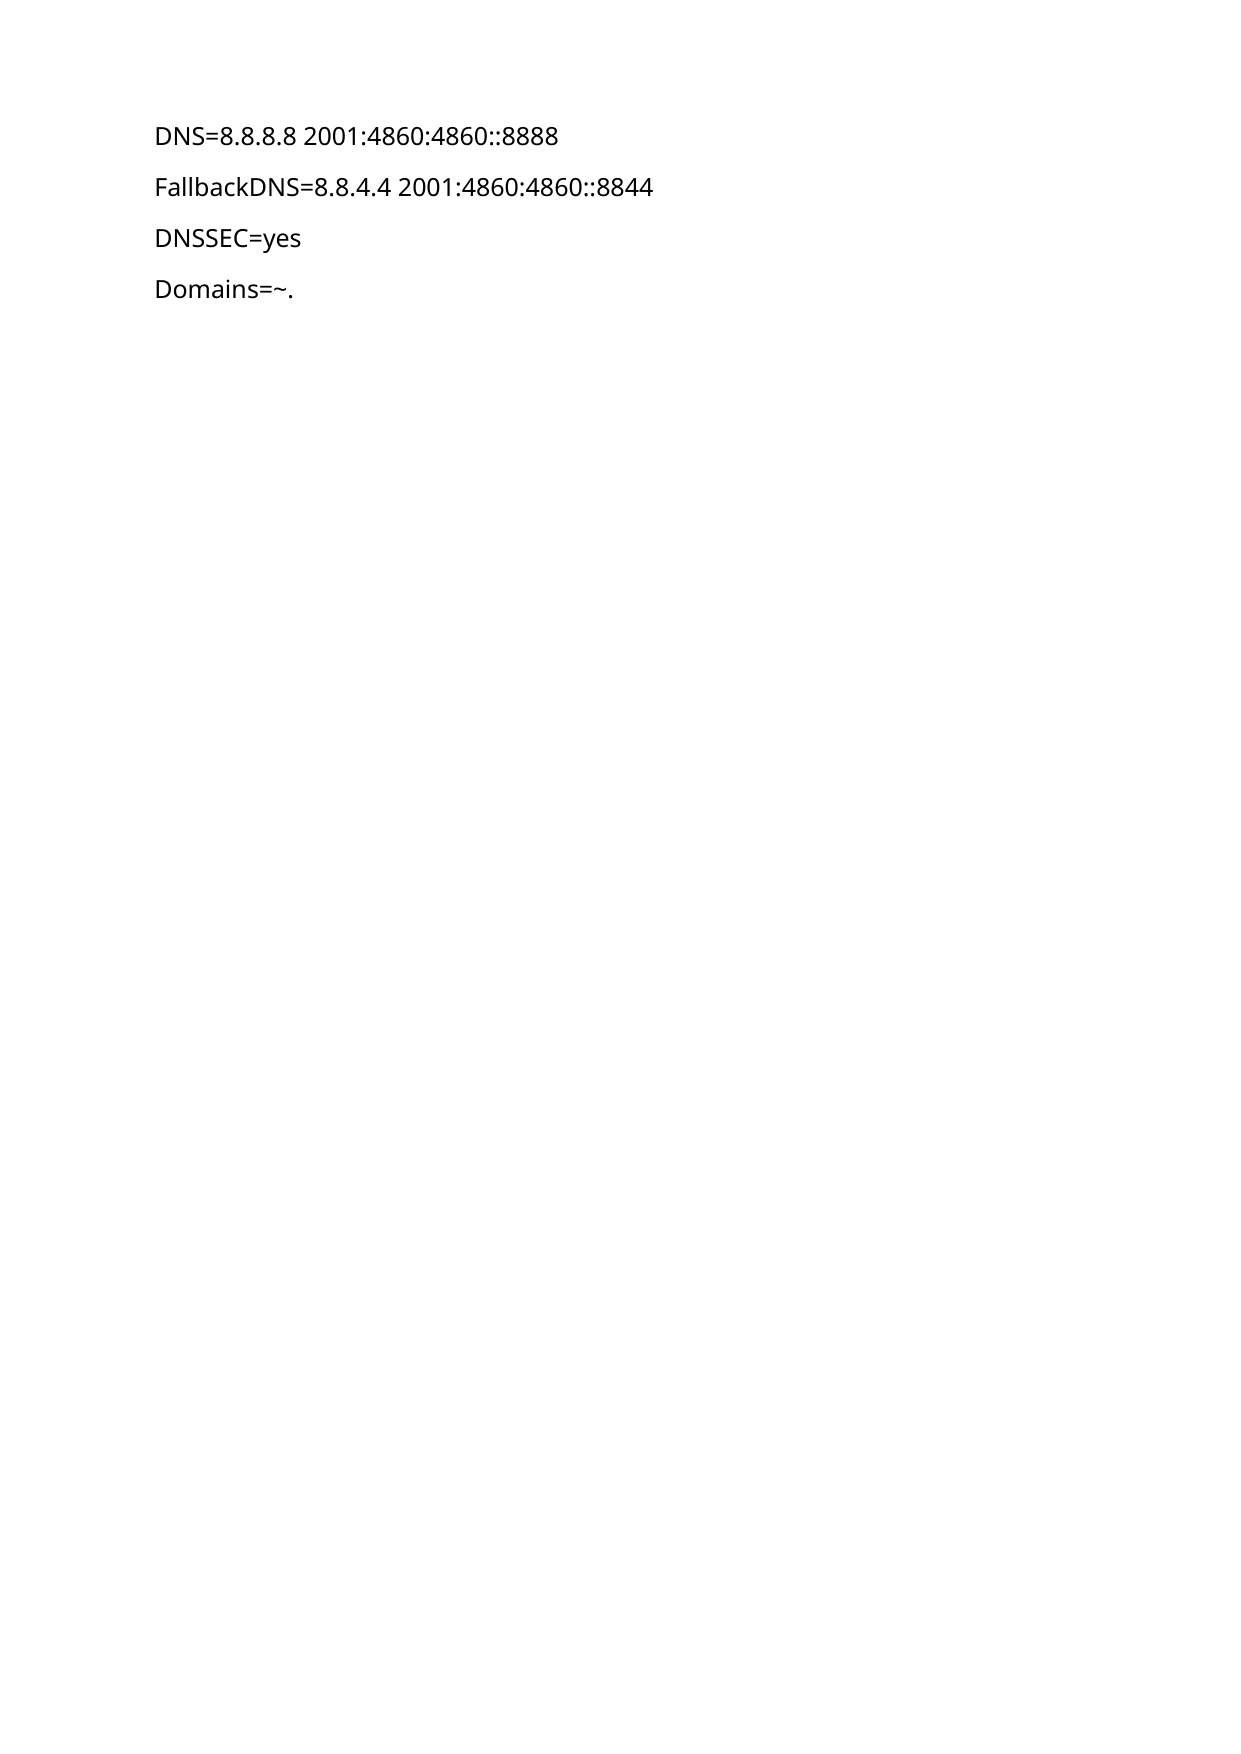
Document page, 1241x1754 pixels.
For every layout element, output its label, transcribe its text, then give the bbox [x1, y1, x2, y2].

text FallbackDNS=8.8.4.4 2001:4860:4860::8844 [154, 169, 1122, 203]
text DNSSEC=yes [154, 220, 1122, 254]
text Domains=~. [154, 271, 1122, 305]
text DNS=8.8.8.8 2001:4860:4860::8888 [154, 118, 1122, 152]
